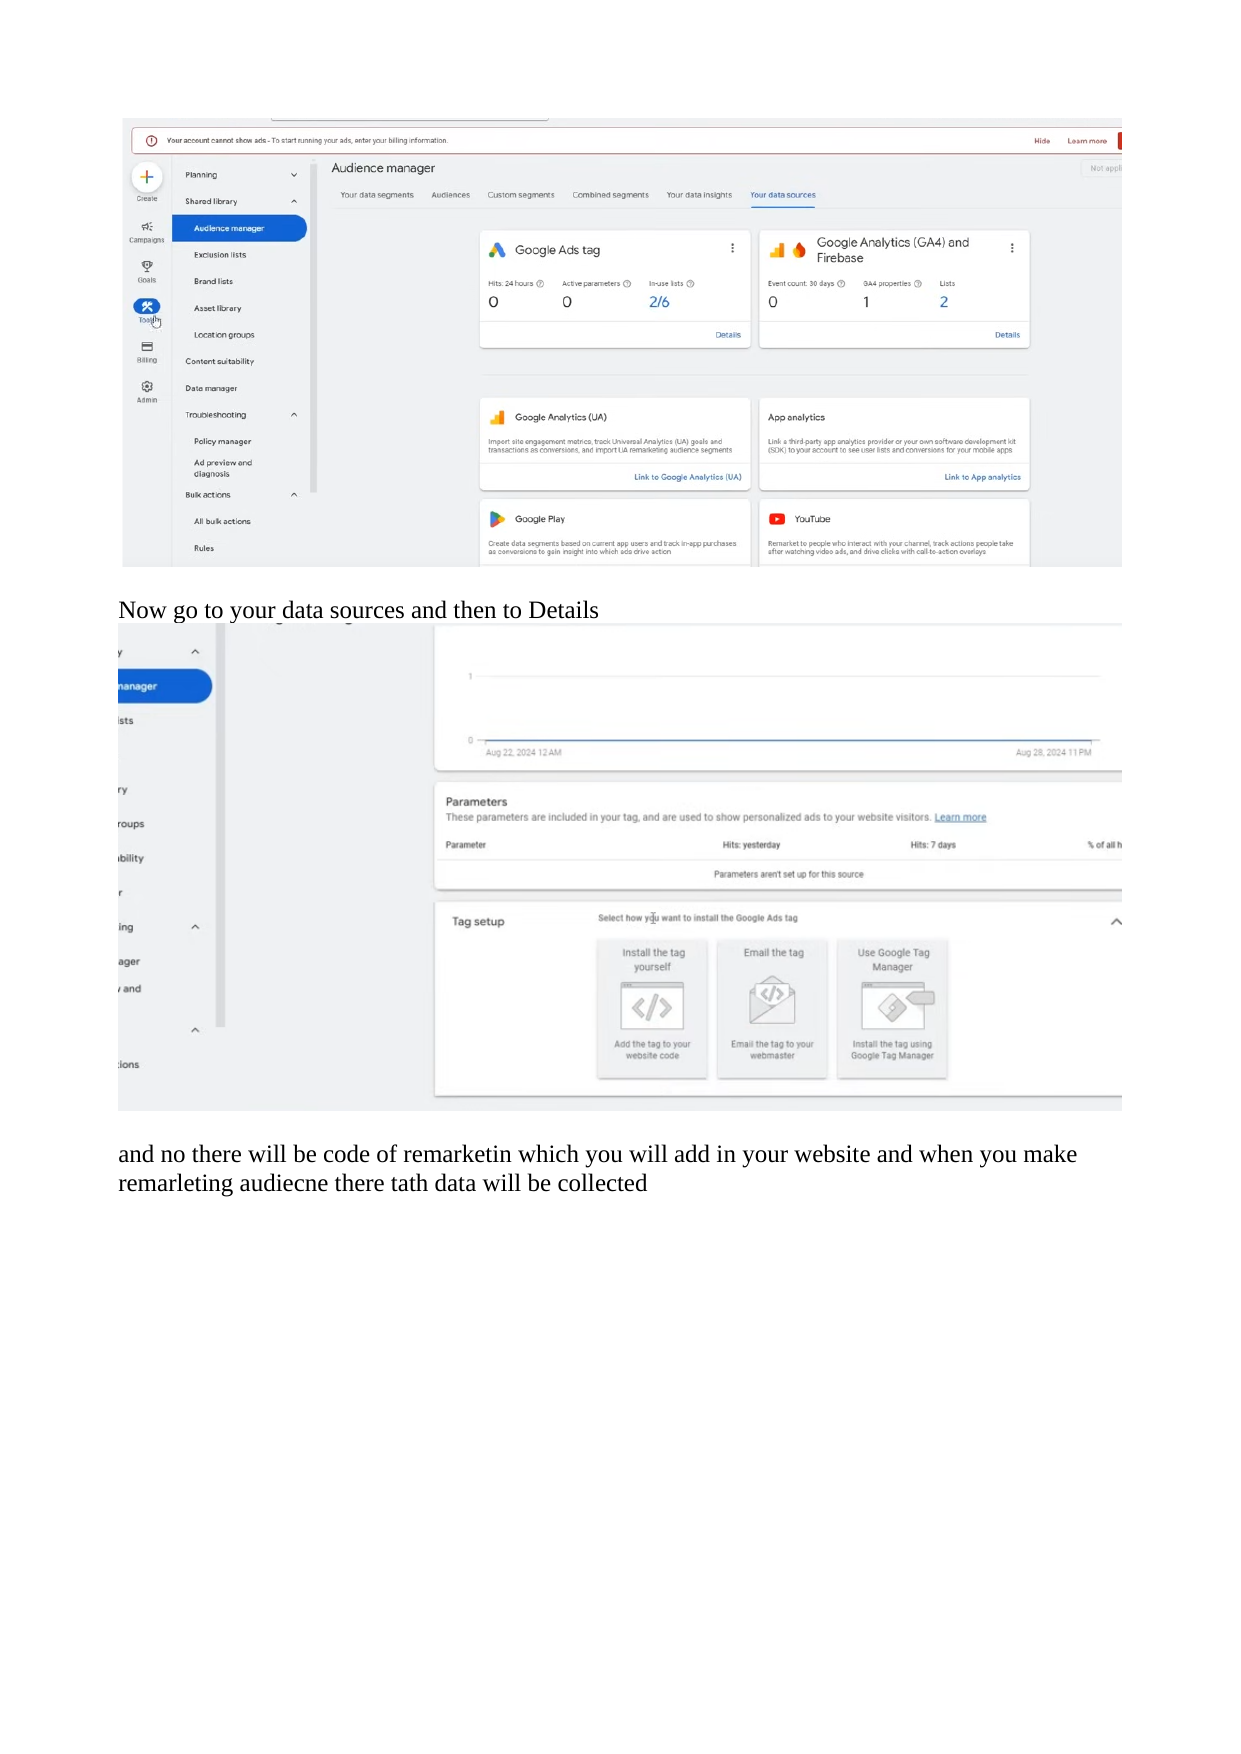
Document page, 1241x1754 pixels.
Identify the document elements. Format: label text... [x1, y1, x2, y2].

picture [118, 118, 1122, 567]
picture [118, 623, 1122, 1111]
text Now go to your data sources and then to Details [118, 595, 1122, 623]
text and no there will be code of remarketin which you will add in your website and when you make remarleting audiecne there tath data will be collected [118, 1139, 1122, 1196]
